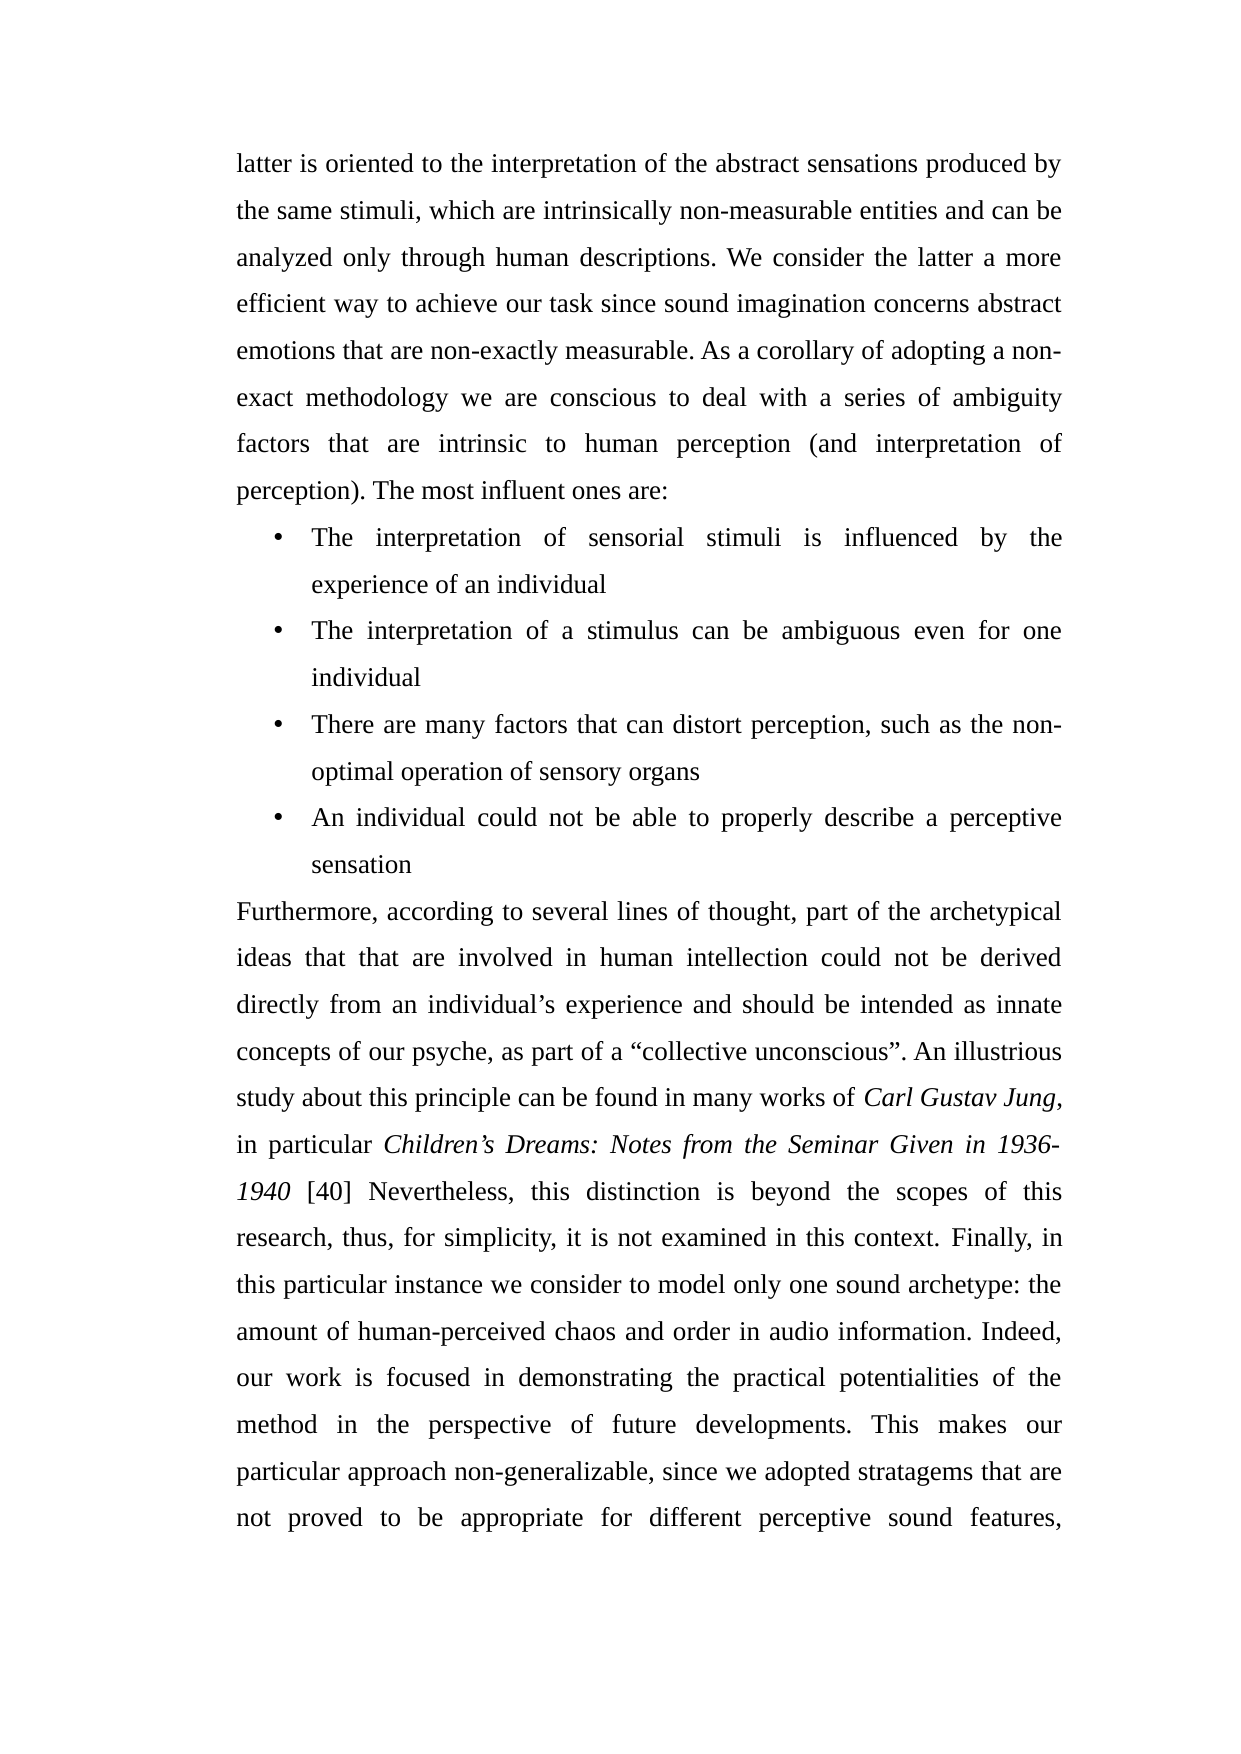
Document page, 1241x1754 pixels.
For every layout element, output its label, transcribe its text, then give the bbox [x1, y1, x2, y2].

list There are many factors that can distort perception, such as the non-optimal operation of sensory organs [274, 708, 1063, 786]
list An individual could not be able to properly describe a perceptive sensation [274, 801, 1063, 879]
list The interpretation of a stimulus can be ambiguous even for one individual [274, 614, 1063, 692]
text Furthermore, according to several lines of thought, part of the archetypical ideas that that are involved in human intellection could not be derived directly from an individual’s experience and should be intended as innate concepts of our psyche, as part of a “collective unconscious”. An illustrious study about this principle can be found in many works of Carl Gustav Jung, in particular Children’s Dreams: Notes from the Seminar Given in 1936-1940 [40] Nevertheless, this distinction is beyond the scopes of this research, thus, for simplicity, it is not examined in this context. Finally, in this particular instance we consider to model only one sound archetype: the amount of human-perceived chaos and order in audio information. Indeed, our work is focused in demonstrating the practical potentialities of the method in the perspective of future developments. This makes our particular approach non-generalizable, since we adopted stratagems that are not proved to be appropriate for different perceptive sound features, [236, 895, 1063, 1532]
text latter is oriented to the interpretation of the abstract sensations produced by the same stimuli, which are intrinsically non-measurable entities and can be analyzed only through human descriptions. We consider the latter a more efficient way to achieve our task since sound imagination concerns abstract emotions that are non-exactly measurable. As a corollary of adopting a non-exact methodology we are conscious to deal with a series of ambiguity factors that are intrinsic to human perception (and interpretation of perception). The most influent ones are: [236, 148, 1063, 505]
list The interpretation of sensorial stimuli is influenced by the experience of an individual [274, 521, 1063, 599]
